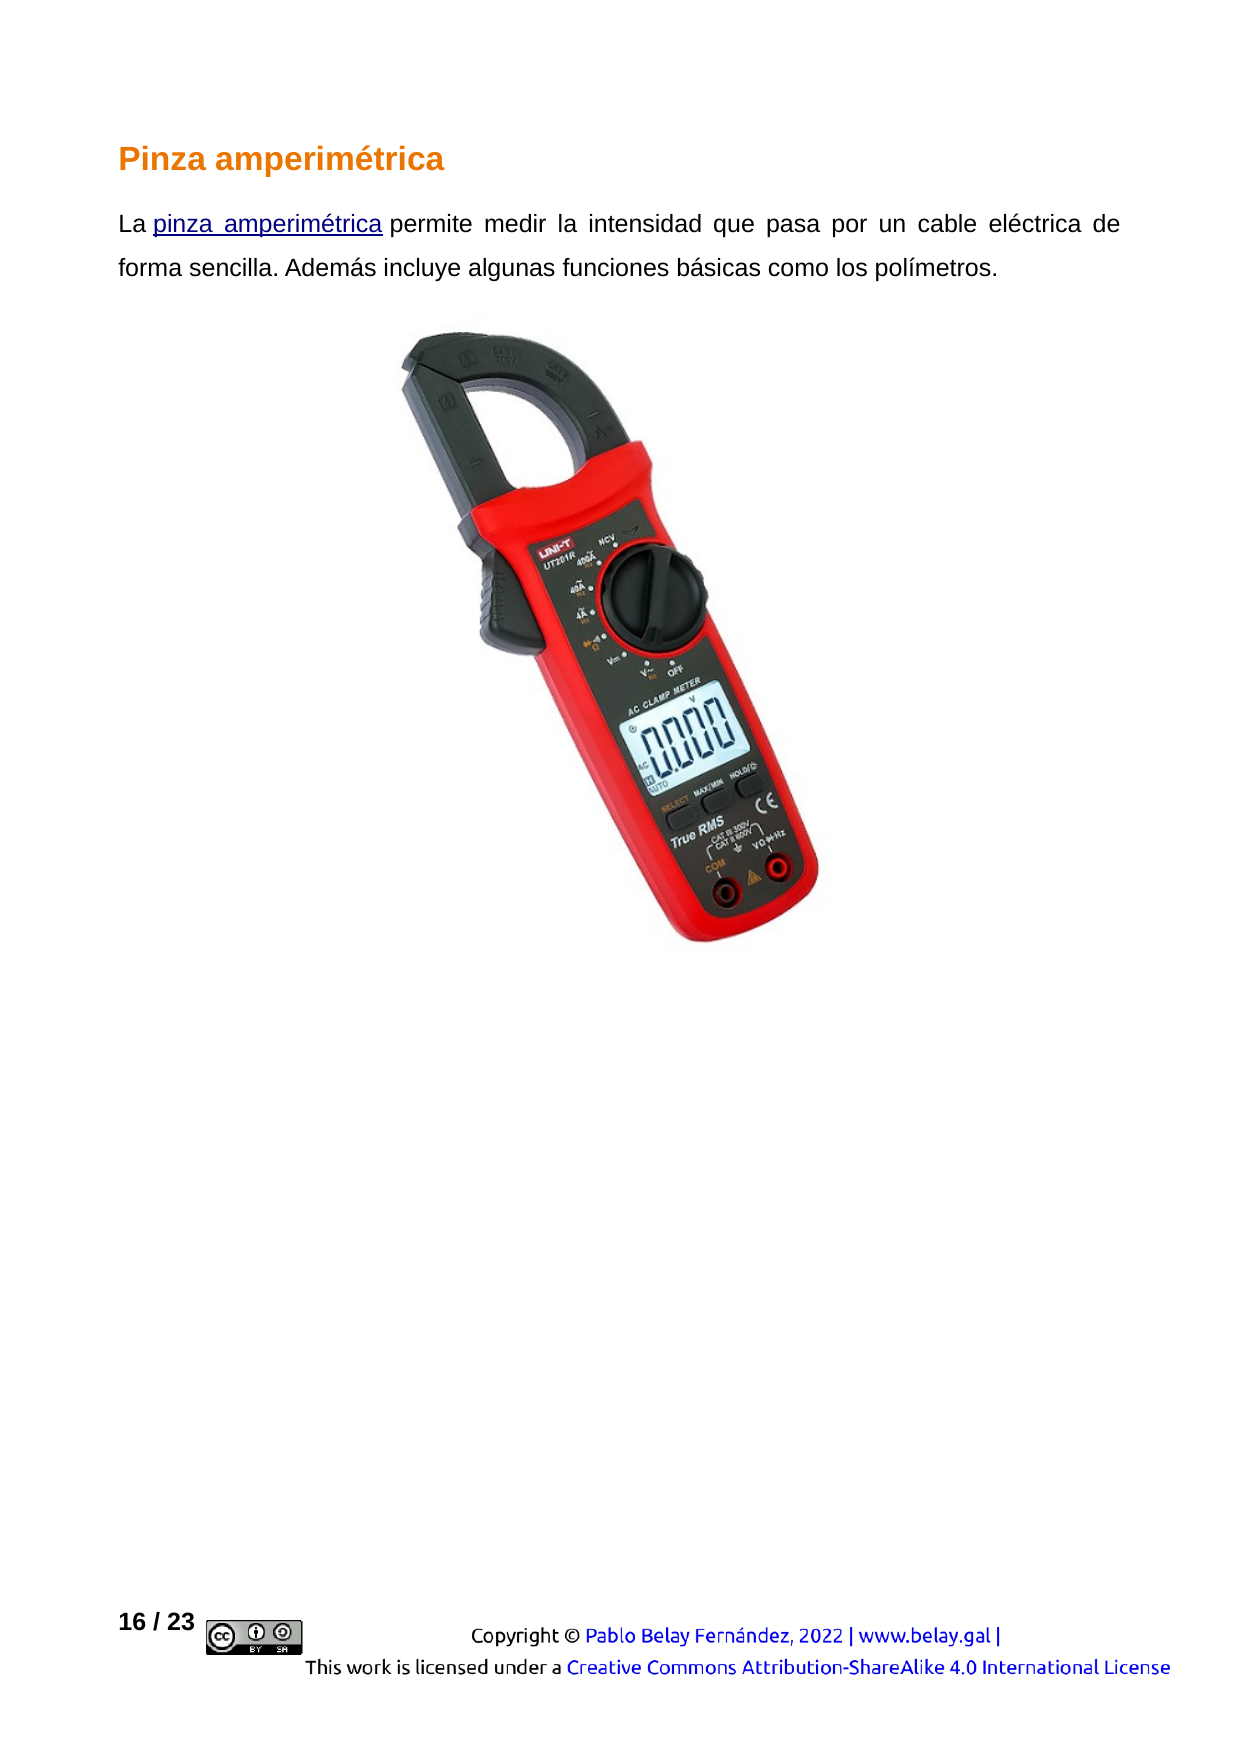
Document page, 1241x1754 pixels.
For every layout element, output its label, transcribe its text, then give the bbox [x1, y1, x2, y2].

text La pinza amperimétrica permite medir la intensidad que pasa por un cable eléctrica de forma sencilla. Además incluye algunas funciones básicas como los polímetros. [118, 209, 1122, 281]
picture [200, 1604, 1205, 1690]
picture [250, 295, 990, 959]
subtitle Pinza amperimétrica [118, 139, 1122, 178]
